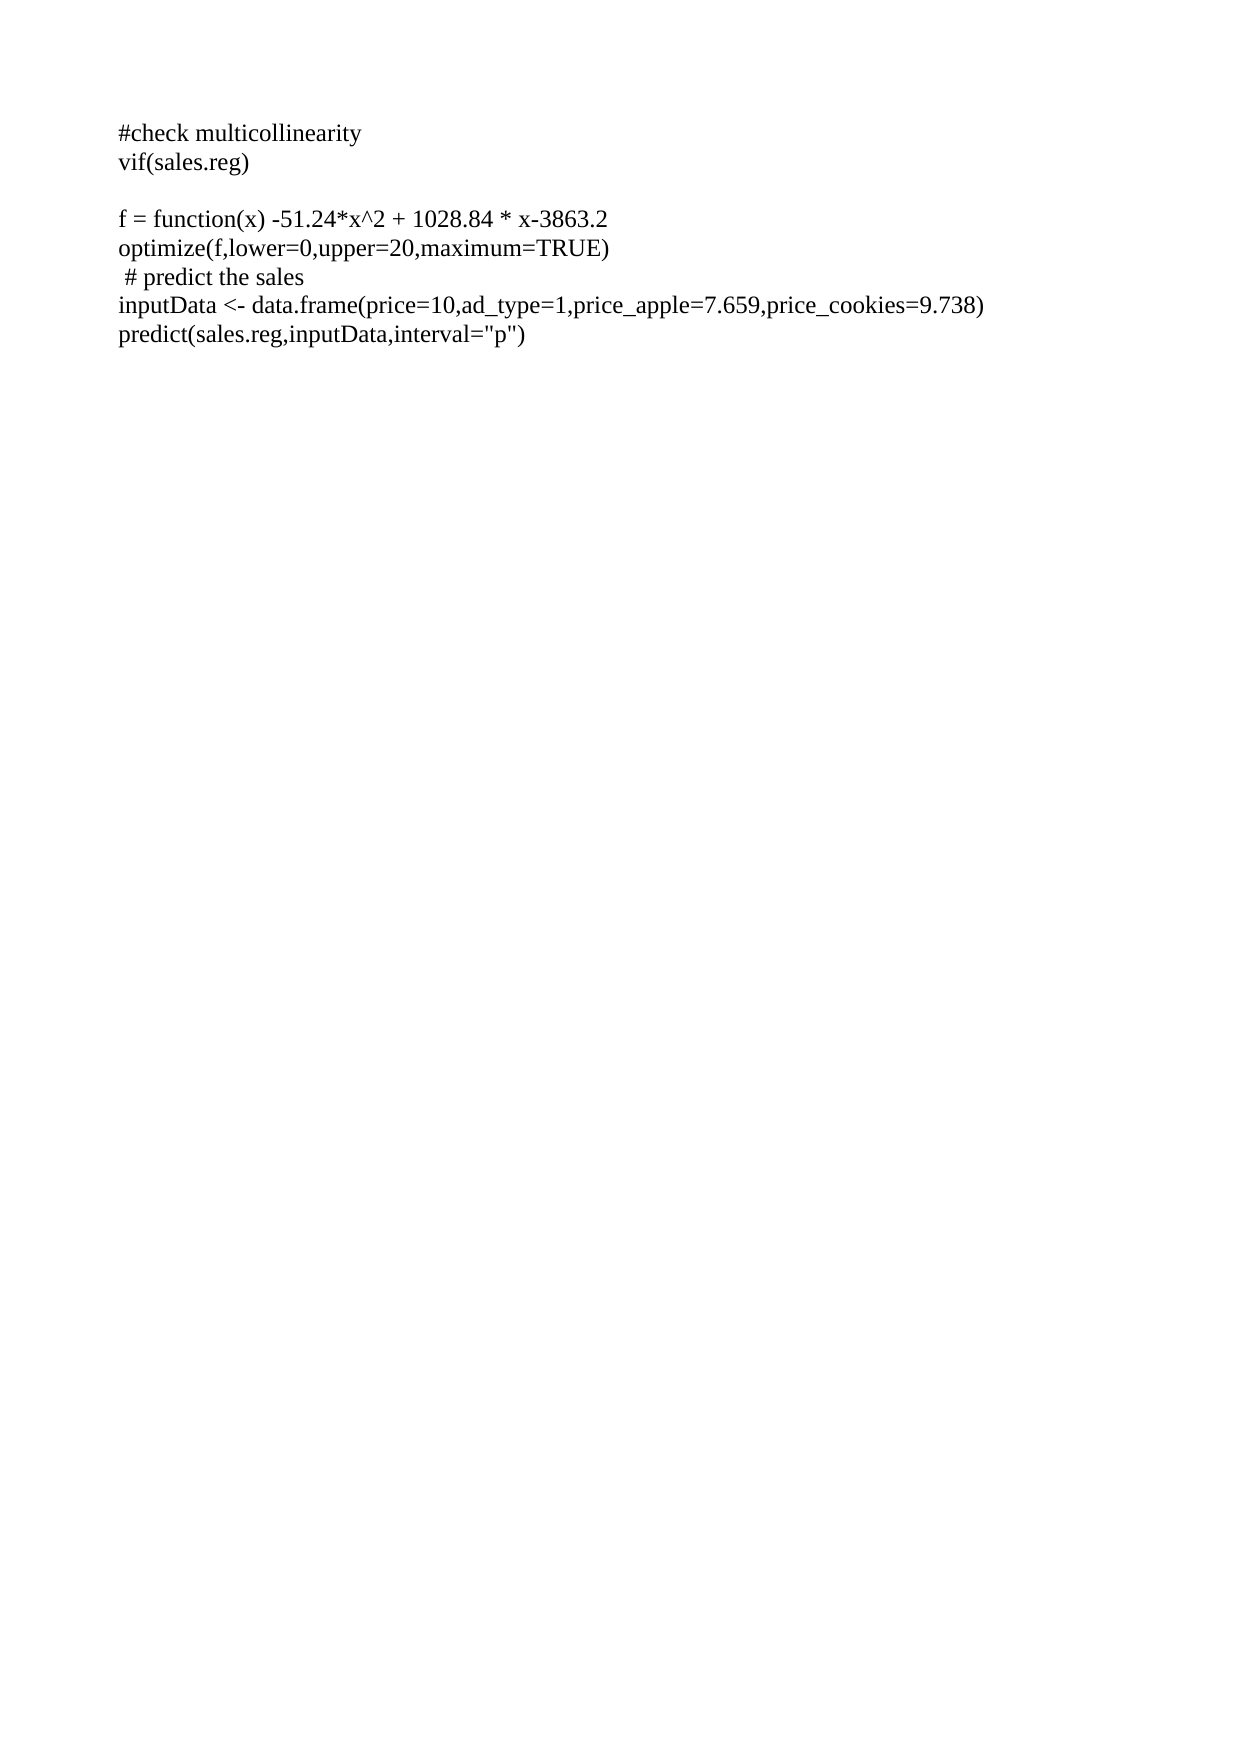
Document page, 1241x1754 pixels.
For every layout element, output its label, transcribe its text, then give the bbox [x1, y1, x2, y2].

text inputData <- data.frame(price=10,ad_type=1,price_apple=7.659,price_cookies=9.738) [118, 291, 1122, 319]
text vif(sales.reg) [118, 147, 1122, 176]
text f = function(x) -51.24*x^2 + 1028.84 * x-3863.2 [118, 204, 1122, 233]
text predict(sales.reg,inputData,interval="p") [118, 319, 1122, 348]
text optimize(f,lower=0,upper=20,maximum=TRUE) [118, 233, 1122, 262]
text # predict the sales [118, 262, 1122, 291]
text #check multicollinearity [118, 118, 1122, 147]
